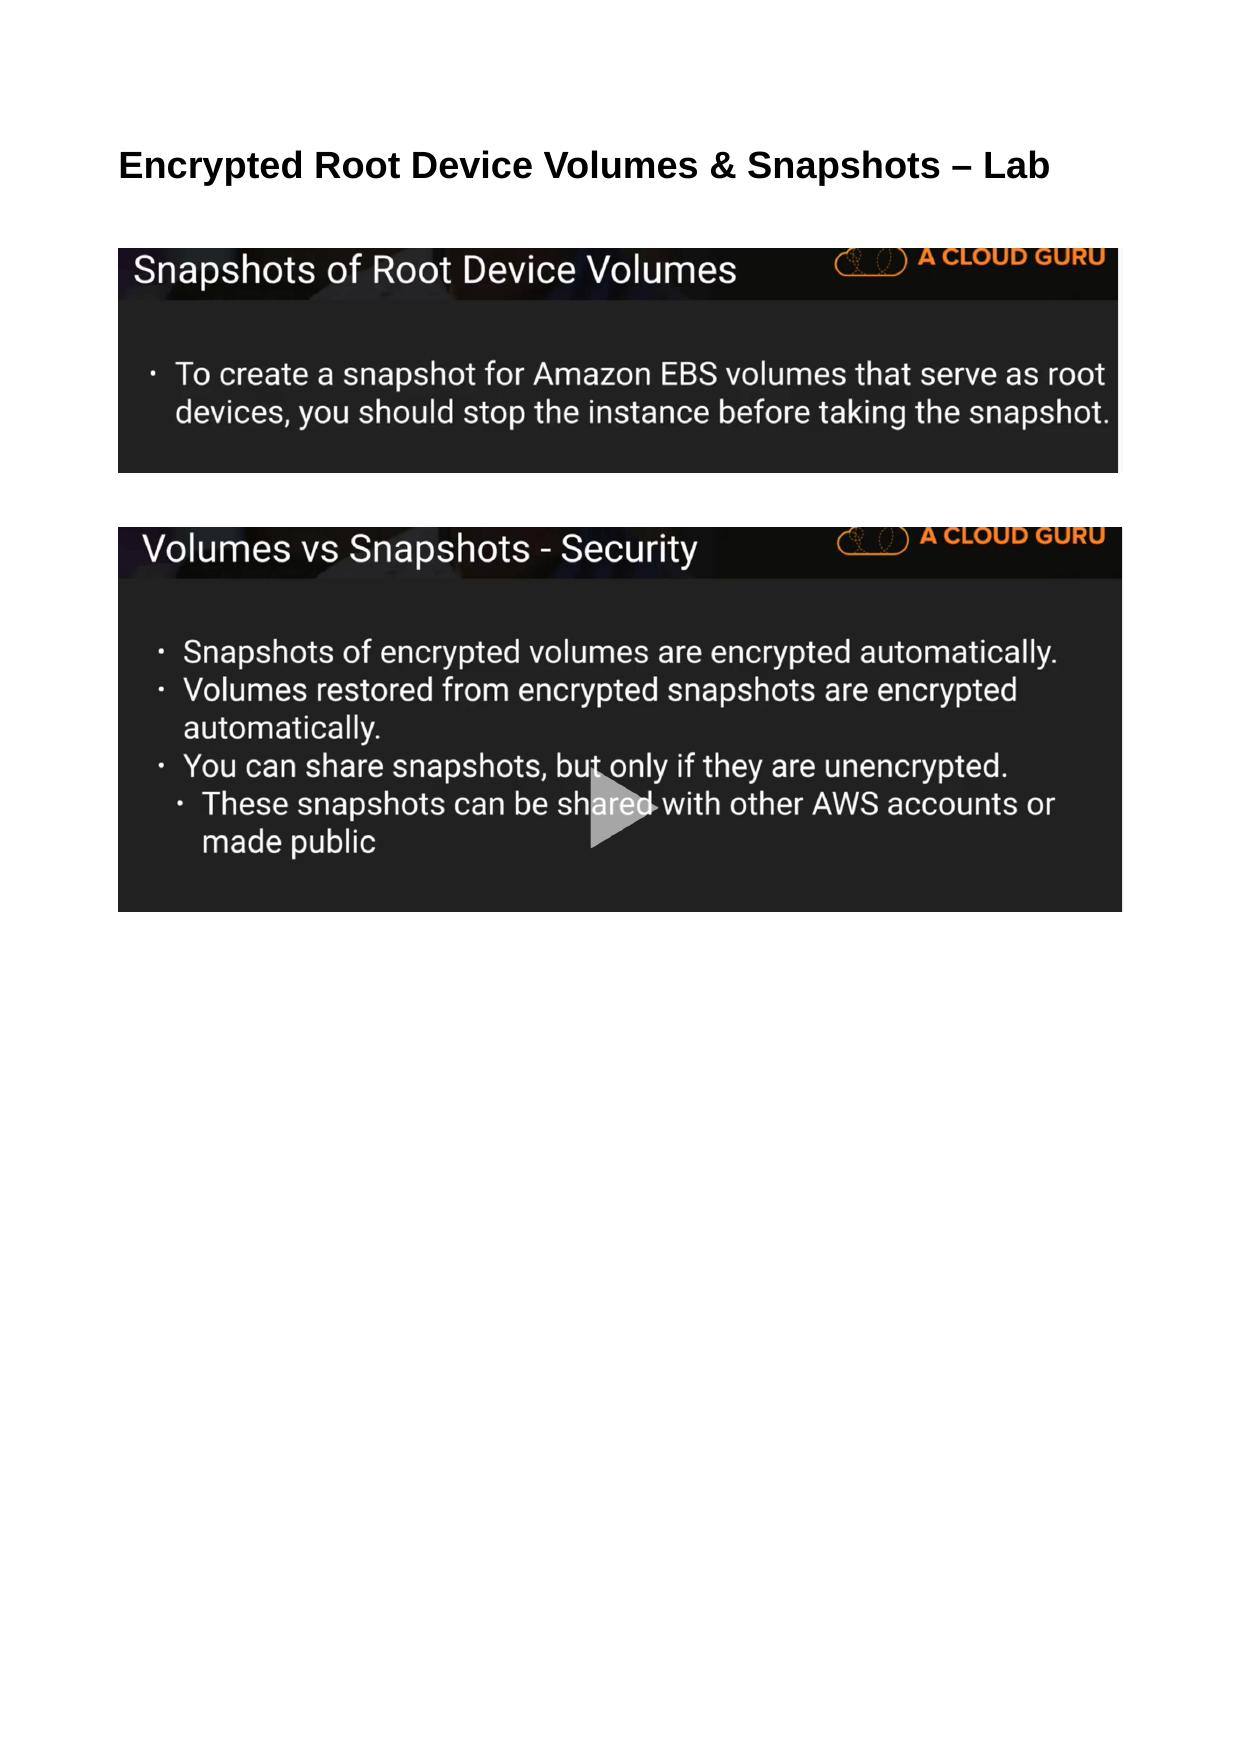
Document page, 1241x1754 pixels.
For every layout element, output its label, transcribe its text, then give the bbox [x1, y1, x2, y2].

picture [118, 527, 1123, 912]
subtitle Encrypted Root Device Volumes & Snapshots – Lab [118, 143, 1122, 187]
picture [118, 248, 1123, 473]
